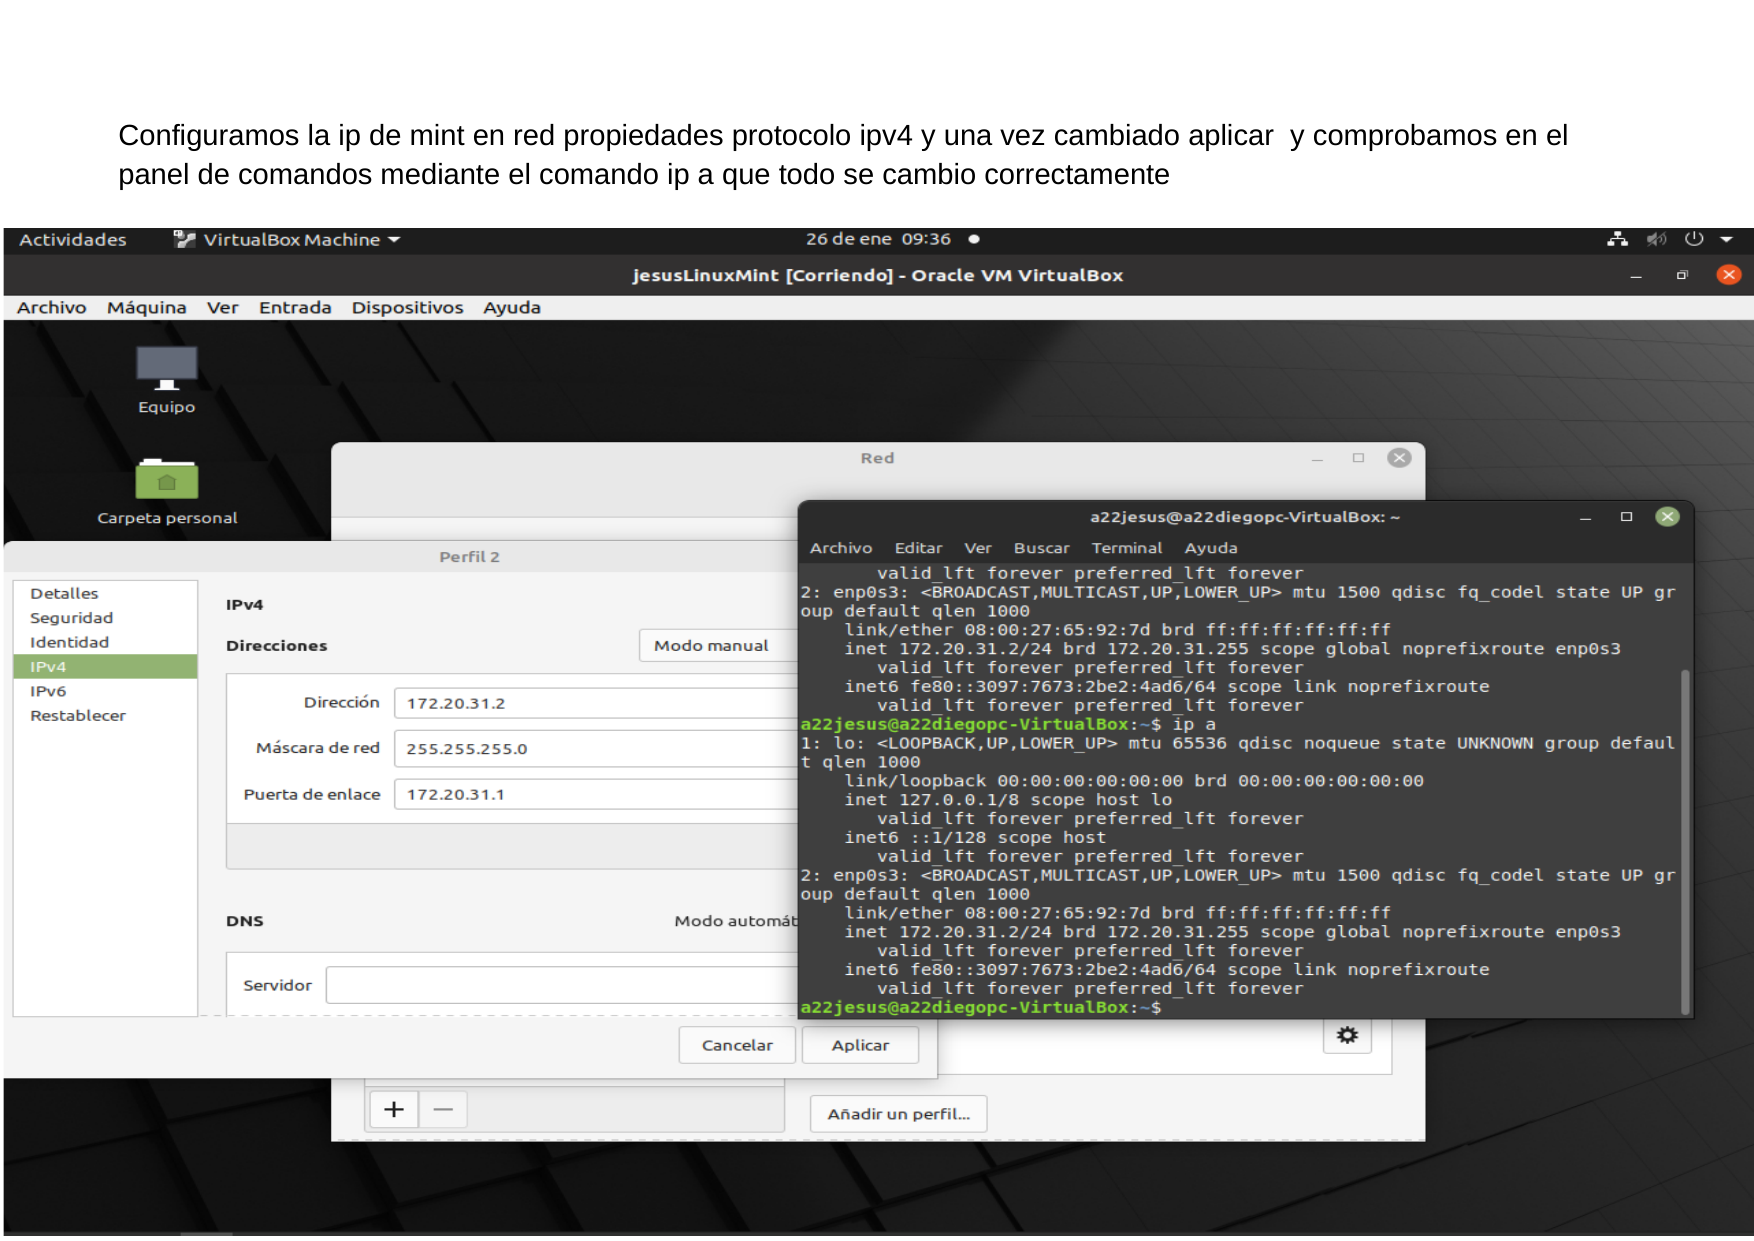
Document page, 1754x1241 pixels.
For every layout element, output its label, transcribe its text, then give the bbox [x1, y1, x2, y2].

picture [3, 228, 1754, 1236]
text Configuramos la ip de mint en red propiedades protocolo ipv4 y una vez cambiado aplicar y comprobamos en el panel de comandos mediante el comando ip a que todo se cambio correctamente [118, 118, 1636, 190]
